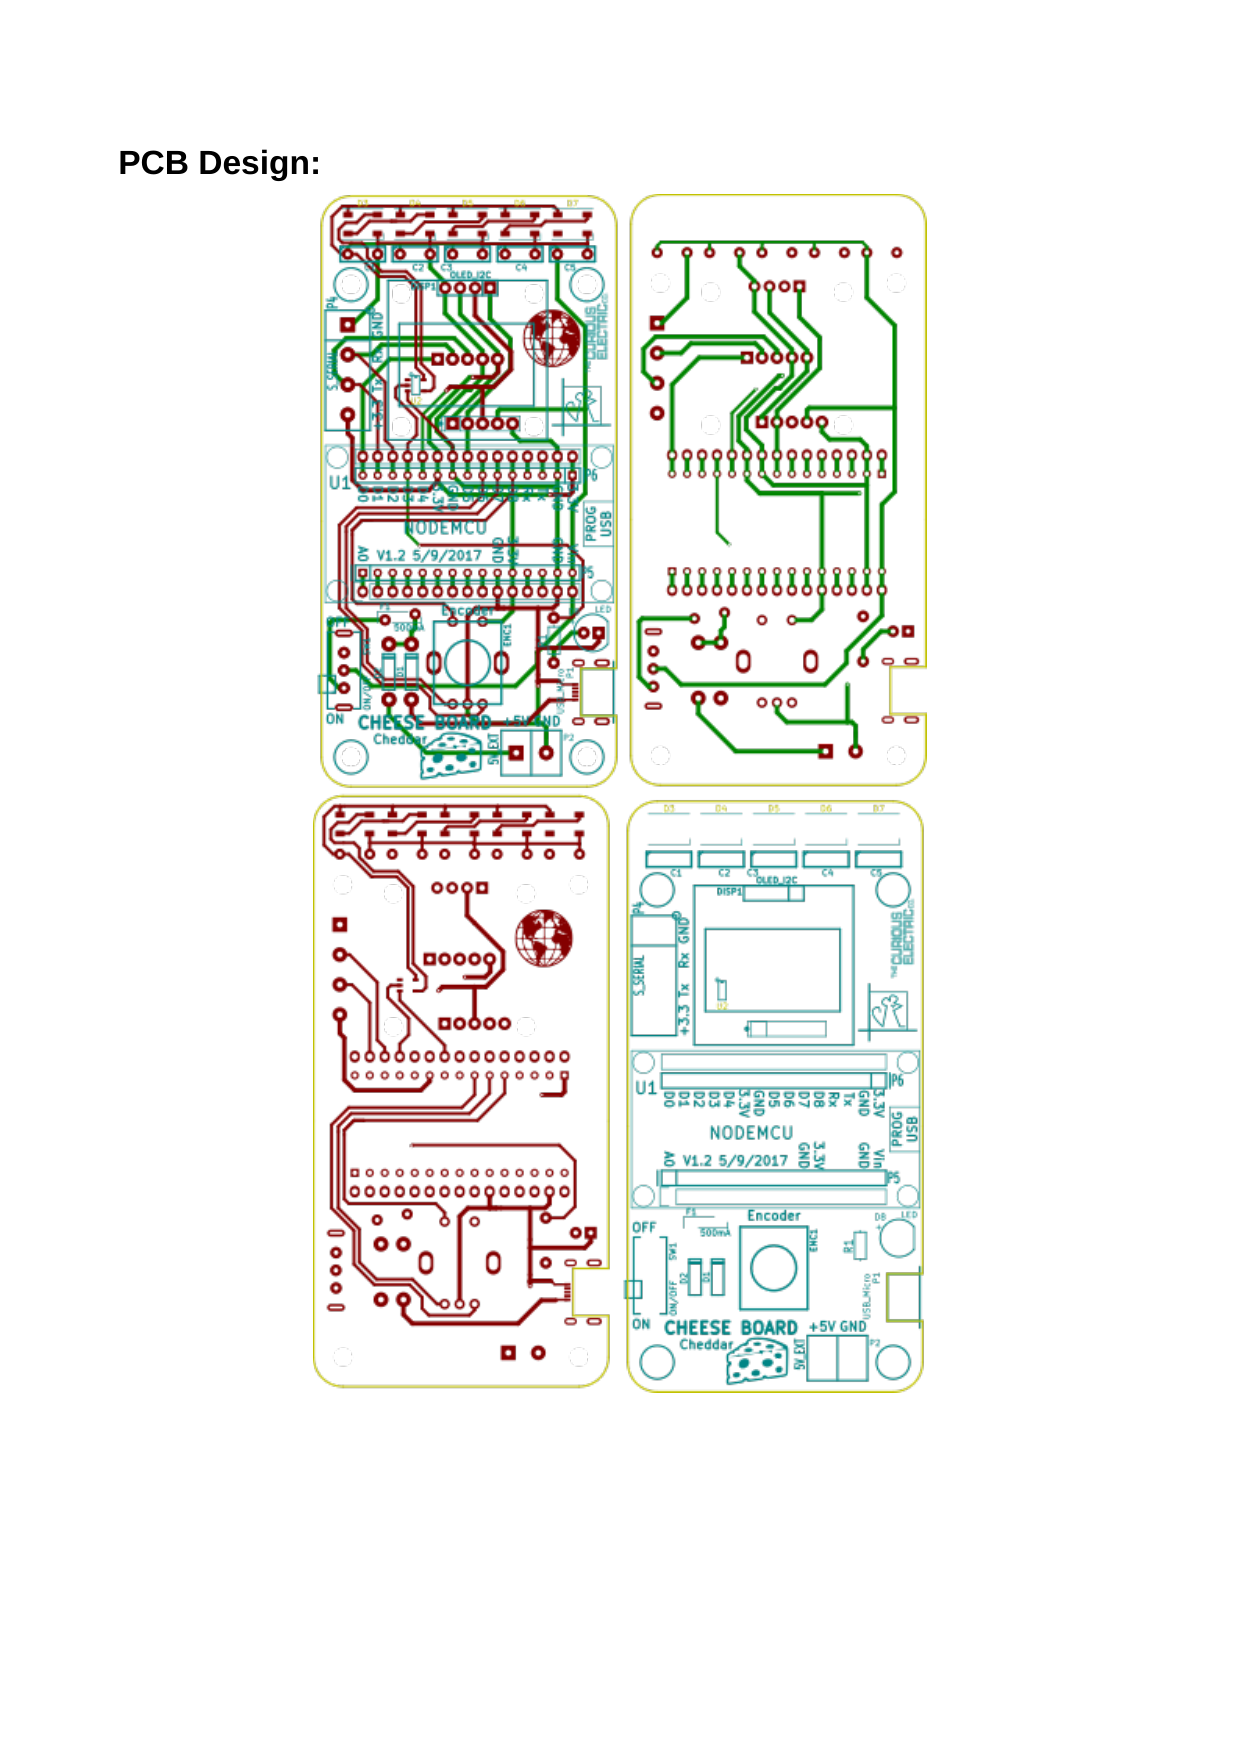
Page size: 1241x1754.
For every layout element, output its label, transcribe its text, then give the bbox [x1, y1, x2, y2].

picture [313, 194, 927, 1393]
subtitle PCB Design: [118, 143, 1122, 182]
